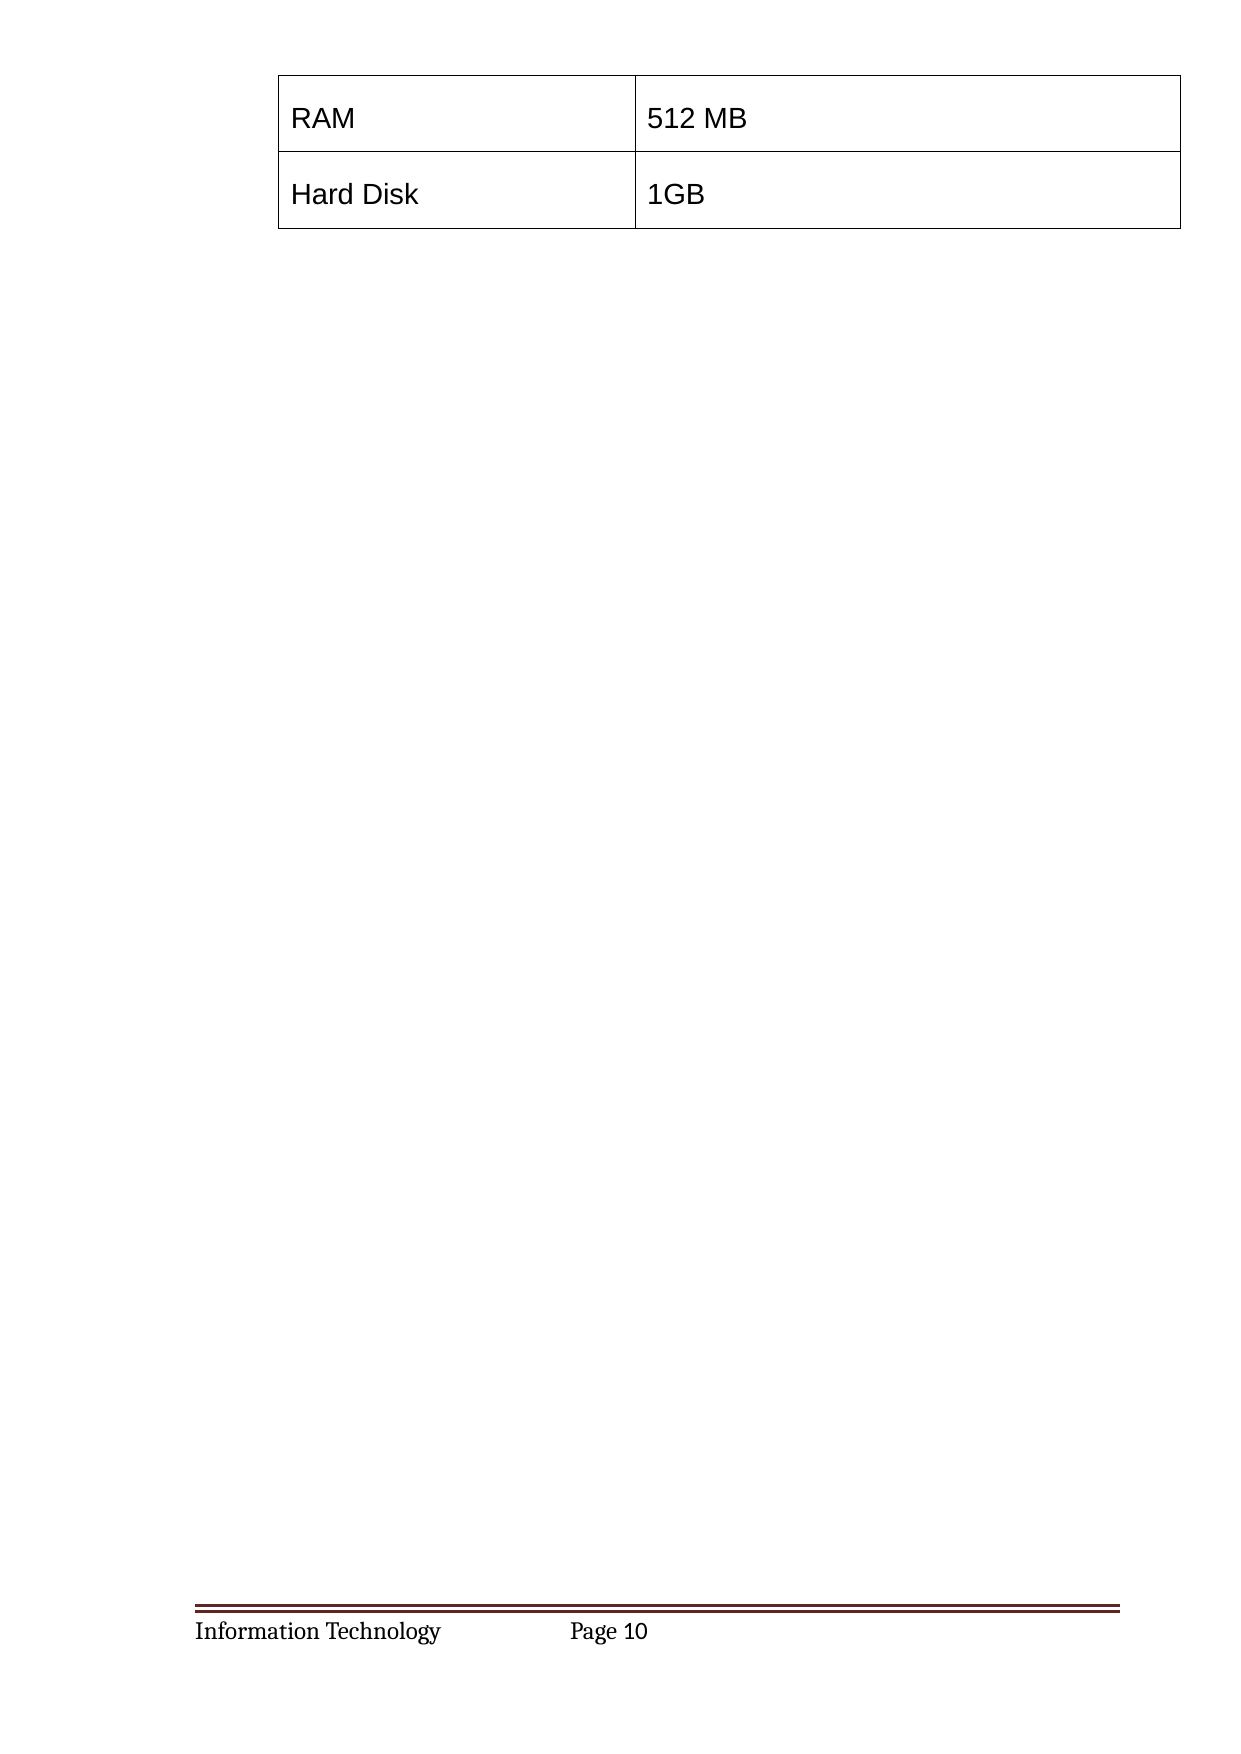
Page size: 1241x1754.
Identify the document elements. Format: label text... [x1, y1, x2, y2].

table_cell 1GB [636, 152, 1180, 227]
table_cell Hard Disk [279, 152, 635, 227]
table_cell RAM [279, 76, 635, 151]
table_cell 512 MB [636, 76, 1180, 151]
